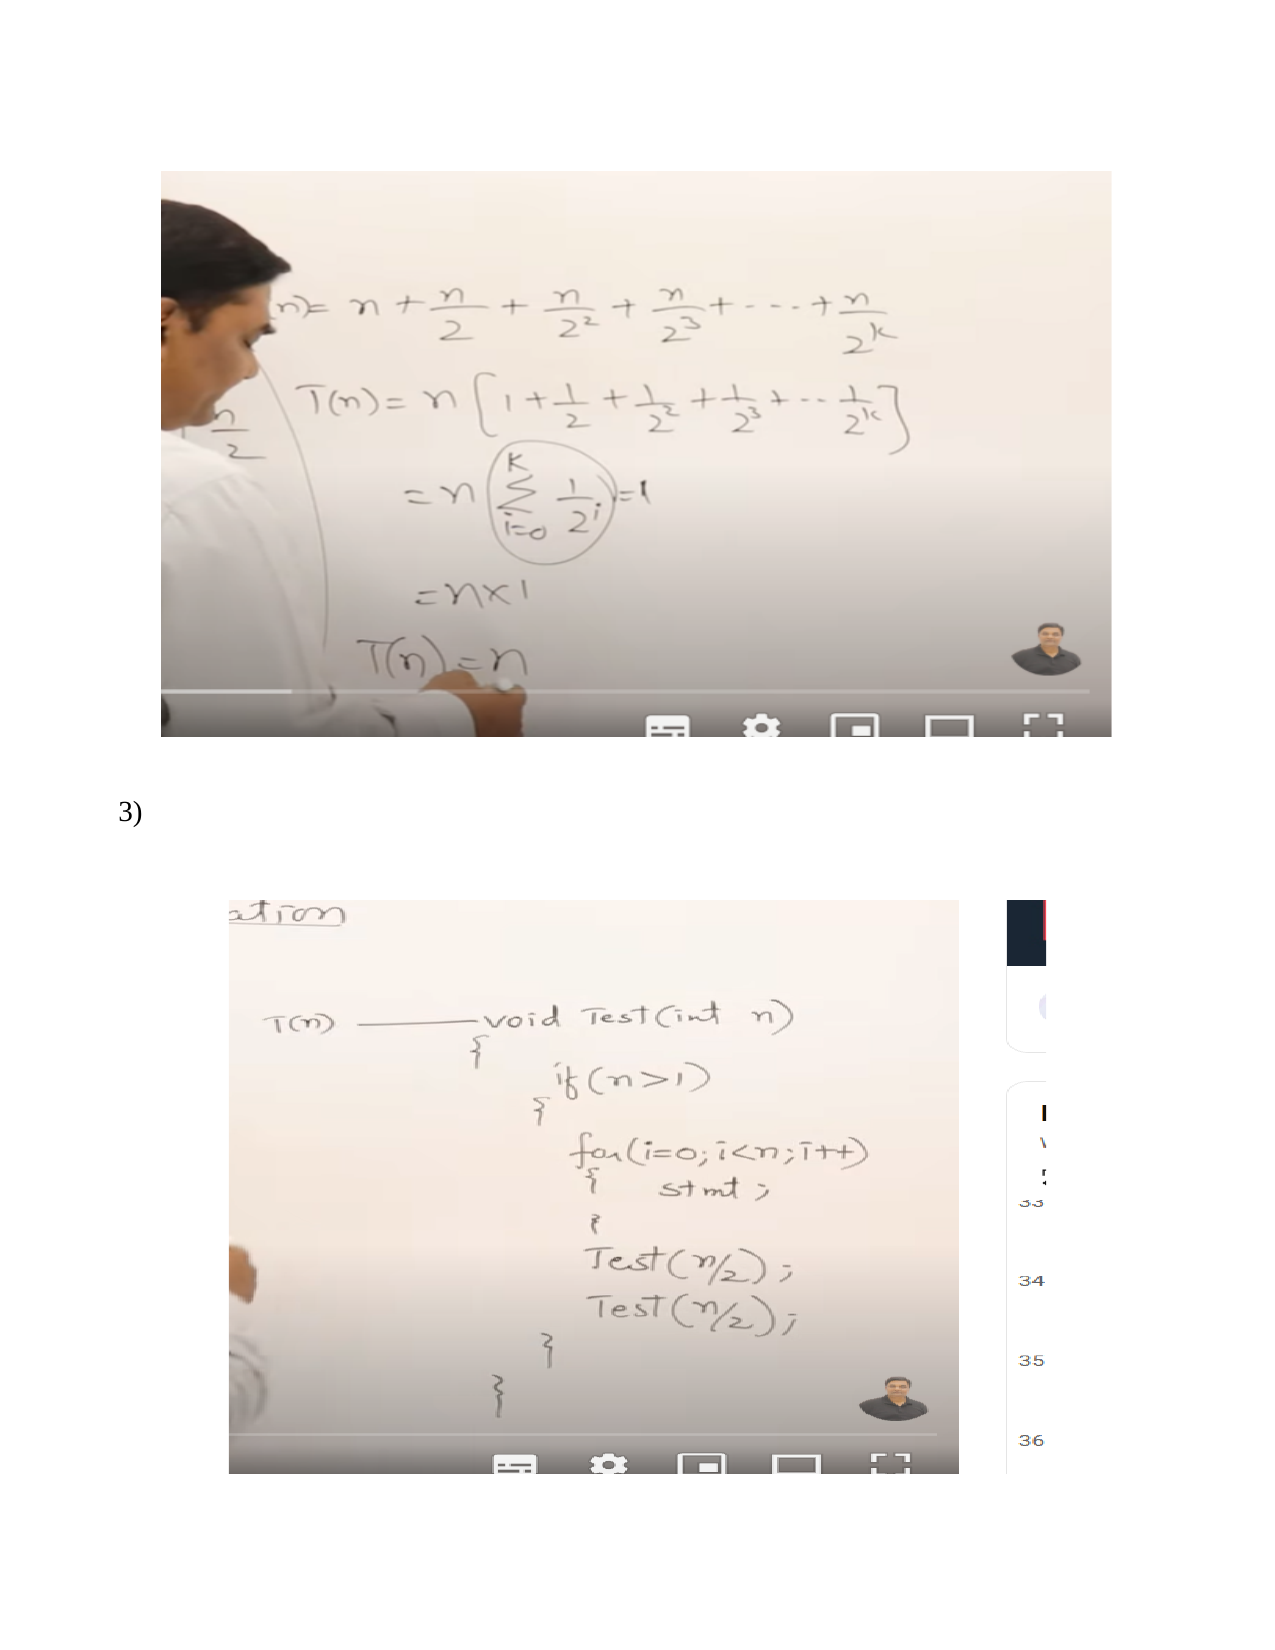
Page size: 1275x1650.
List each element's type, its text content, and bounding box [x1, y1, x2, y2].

picture [228, 900, 1047, 1474]
text 3) [118, 794, 1157, 828]
picture [161, 171, 1115, 737]
